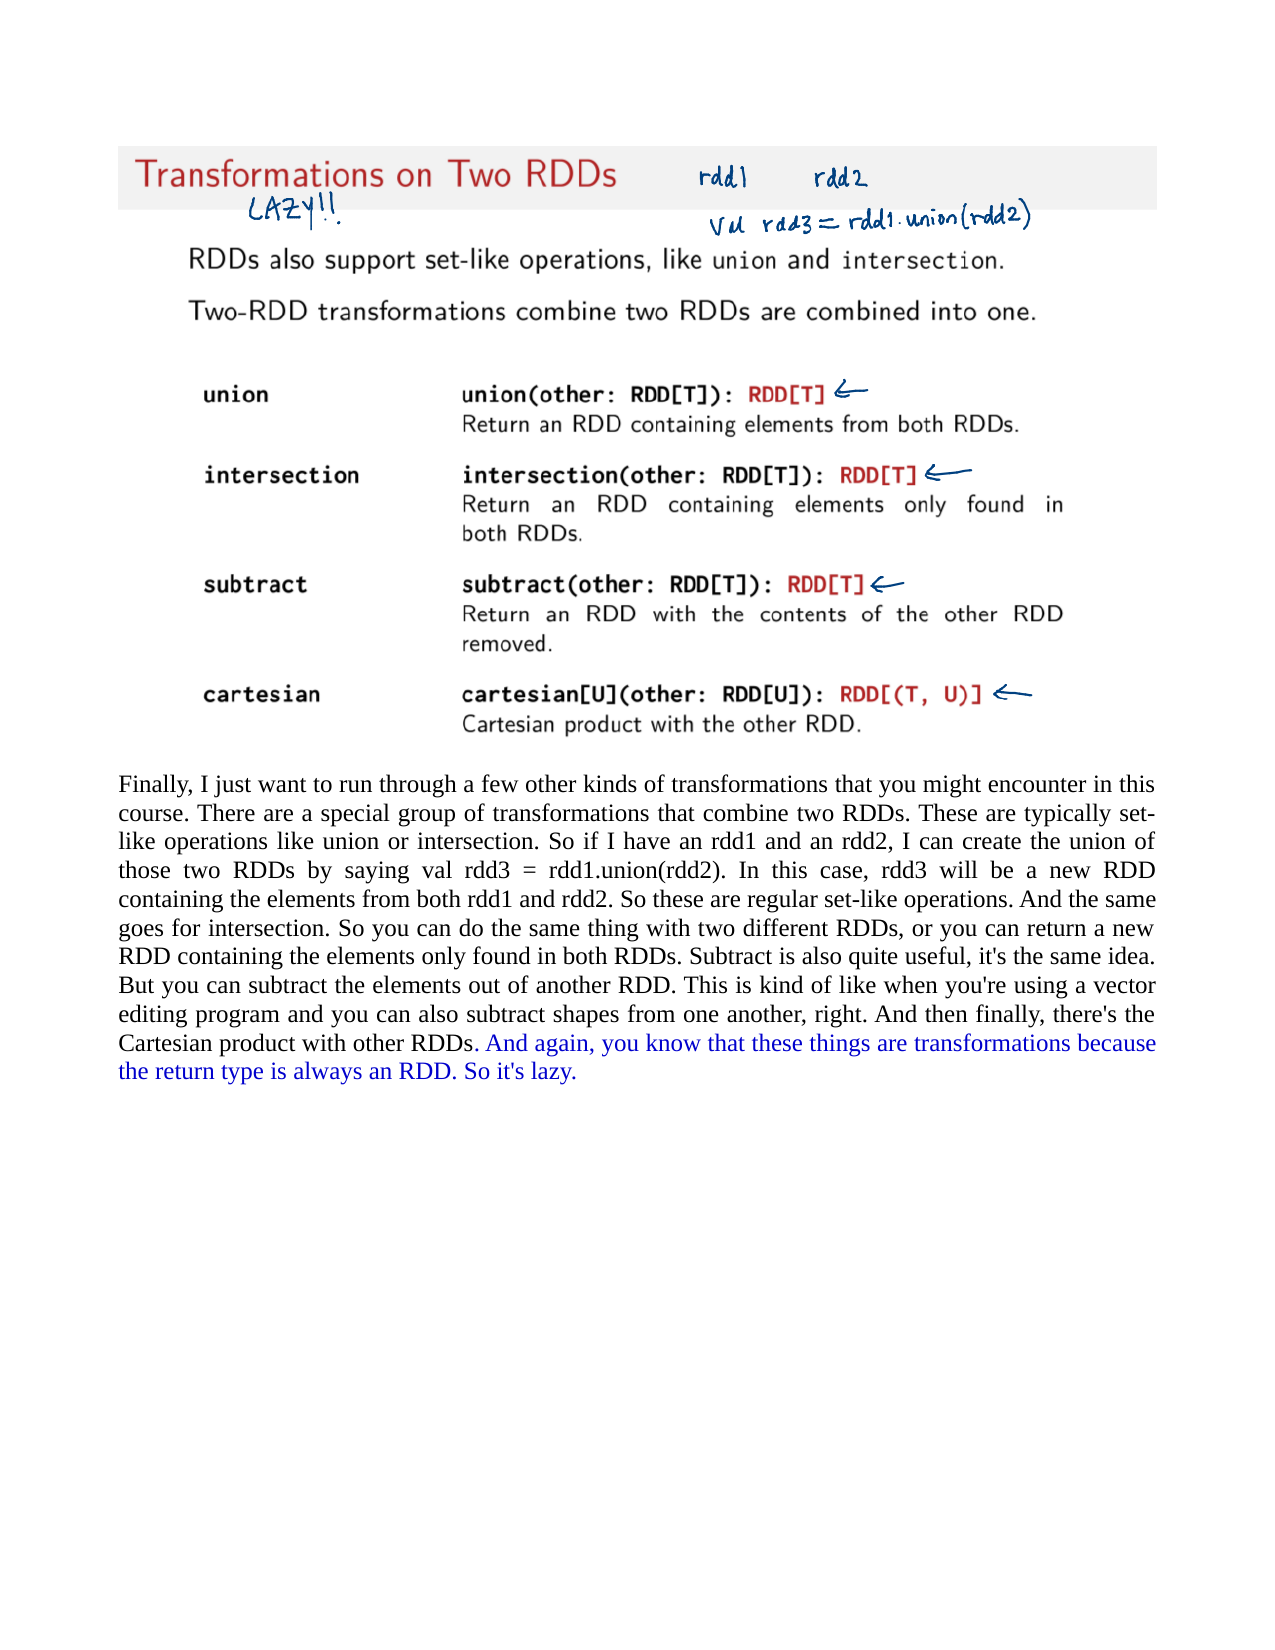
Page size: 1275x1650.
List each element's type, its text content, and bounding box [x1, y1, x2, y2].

text Finally, I just want to run through a few other kinds of transformations that you might encounter in this course. There are a special group of transformations that combine two RDDs. These are typically set-like operations like union or intersection. So if I have an rdd1 and an rdd2, I can create the union of those two RDDs by saying val rdd3 = rdd1.union(rdd2). In this case, rdd3 will be a new RDD containing the elements from both rdd1 and rdd2. So these are regular set-like operations. And the same goes for intersection. So you can do the same thing with two different RDDs, or you can return a new RDD containing the elements only found in both RDDs. Subtract is also quite useful, it's the same idea. But you can subtract the elements out of another RDD. This is kind of like when you're using a vector editing program and you can also subtract shapes from one another, right. And then finally, there's the Cartesian product with other RDDs. And again, you know that these things are transformations because the return type is always an RDD. So it's lazy. [118, 769, 1157, 1085]
picture [118, 146, 1157, 741]
